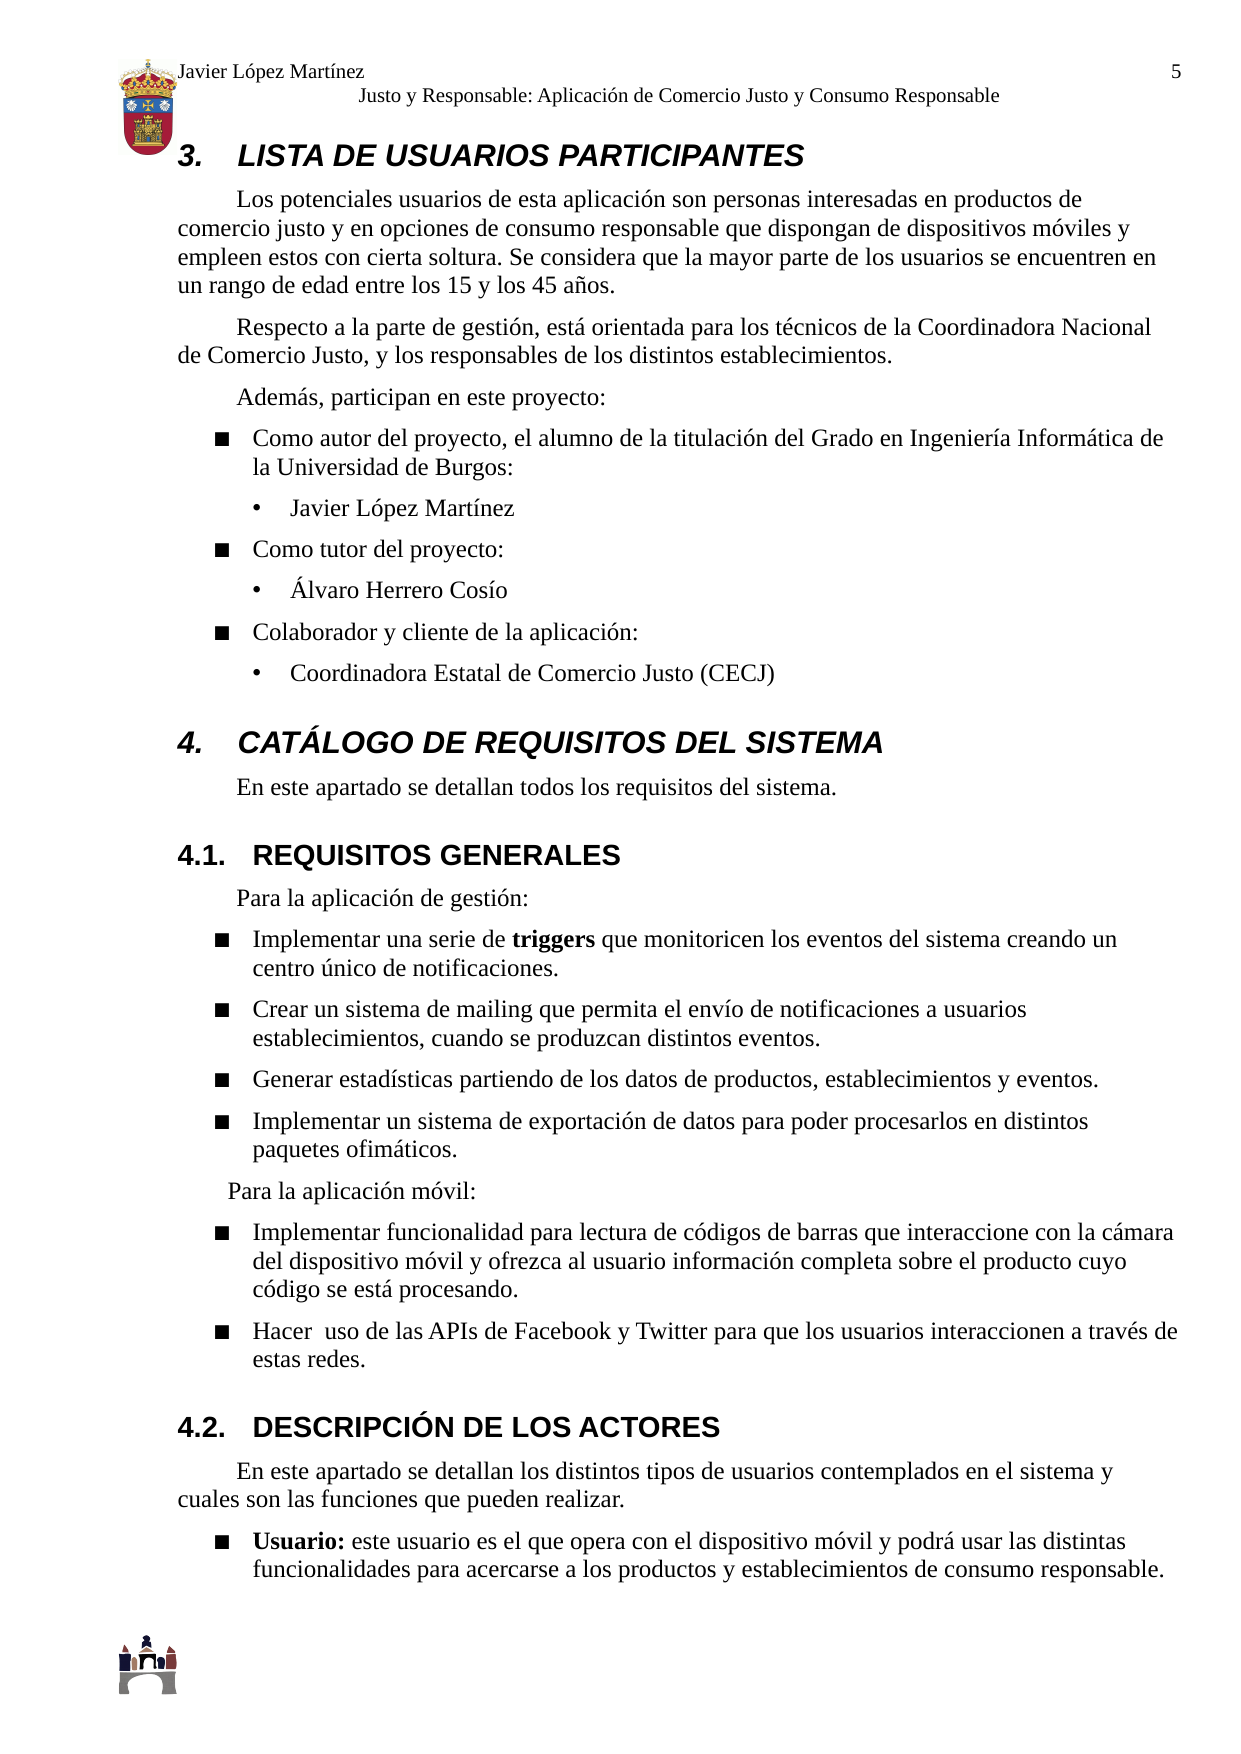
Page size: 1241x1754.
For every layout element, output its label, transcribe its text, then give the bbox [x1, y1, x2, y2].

picture [118, 1634, 178, 1695]
text Para la aplicación móvil: [177, 1176, 1181, 1204]
text Respecto a la parte de gestión, está orientada para los técnicos de la Coordinadora Nacional de Comercio Justo, y los responsables de los distintos establecimientos. [177, 312, 1181, 369]
list Como autor del proyecto, el alumno de la titulación del Grado en Ingeniería Informática de la Universidad de Burgos: [215, 423, 1181, 481]
list Implementar una serie de triggers que monitoricen los eventos del sistema creando un centro único de notificaciones. [215, 924, 1181, 982]
picture [118, 59, 178, 155]
list Hacer uso de las APIs de Facebook y Twitter para que los usuarios interaccionen a través de estas redes. [215, 1316, 1181, 1373]
subtitle LISTA DE USUARIOS PARTICIPANTES [177, 137, 1181, 173]
list Crear un sistema de mailing que permita el envío de notificaciones a usuarios establecimientos, cuando se produzcan distintos eventos. [215, 994, 1181, 1052]
subtitle REQUISITOS GENERALES [177, 838, 1181, 871]
list Usuario: este usuario es el que opera con el dispositivo móvil y podrá usar las distintas funcionalidades para acercarse a los productos y establecimientos de consumo responsable. [215, 1526, 1181, 1583]
list Colaborador y cliente de la aplicación: [215, 617, 1181, 646]
text Además, participan en este proyecto: [177, 382, 1181, 411]
list Álvaro Herrero Cosío [252, 576, 1181, 604]
text En este apartado se detallan todos los requisitos del sistema. [177, 772, 1181, 801]
text En este apartado se detallan los distintos tipos de usuarios contemplados en el sistema y cuales son las funciones que pueden realizar. [177, 1456, 1181, 1513]
subtitle CATÁLOGO DE REQUISITOS DEL SISTEMA [177, 724, 1181, 760]
list Coordinadora Estatal de Comercio Justo (CECJ) [252, 658, 1181, 687]
subtitle DESCRIPCIÓN DE LOS ACTORES [177, 1411, 1181, 1444]
text Para la aplicación de gestión: [177, 883, 1181, 912]
list Como tutor del proyecto: [215, 534, 1181, 563]
list Generar estadísticas partiendo de los datos de productos, establecimientos y eventos. [215, 1064, 1181, 1093]
list Implementar funcionalidad para lectura de códigos de barras que interaccione con la cámara del dispositivo móvil y ofrezca al usuario información completa sobre el producto cuyo código se está procesando. [215, 1217, 1181, 1303]
text Los potenciales usuarios de esta aplicación son personas interesadas en productos de comercio justo y en opciones de consumo responsable que dispongan de dispositivos móviles y empleen estos con cierta soltura. Se considera que la mayor parte de los usuarios se encuentren en un rango de edad entre los 15 y los 45 años. [177, 184, 1181, 299]
list Javier López Martínez [252, 493, 1181, 522]
list Implementar un sistema de exportación de datos para poder procesarlos en distintos paquetes ofimáticos. [215, 1106, 1181, 1163]
